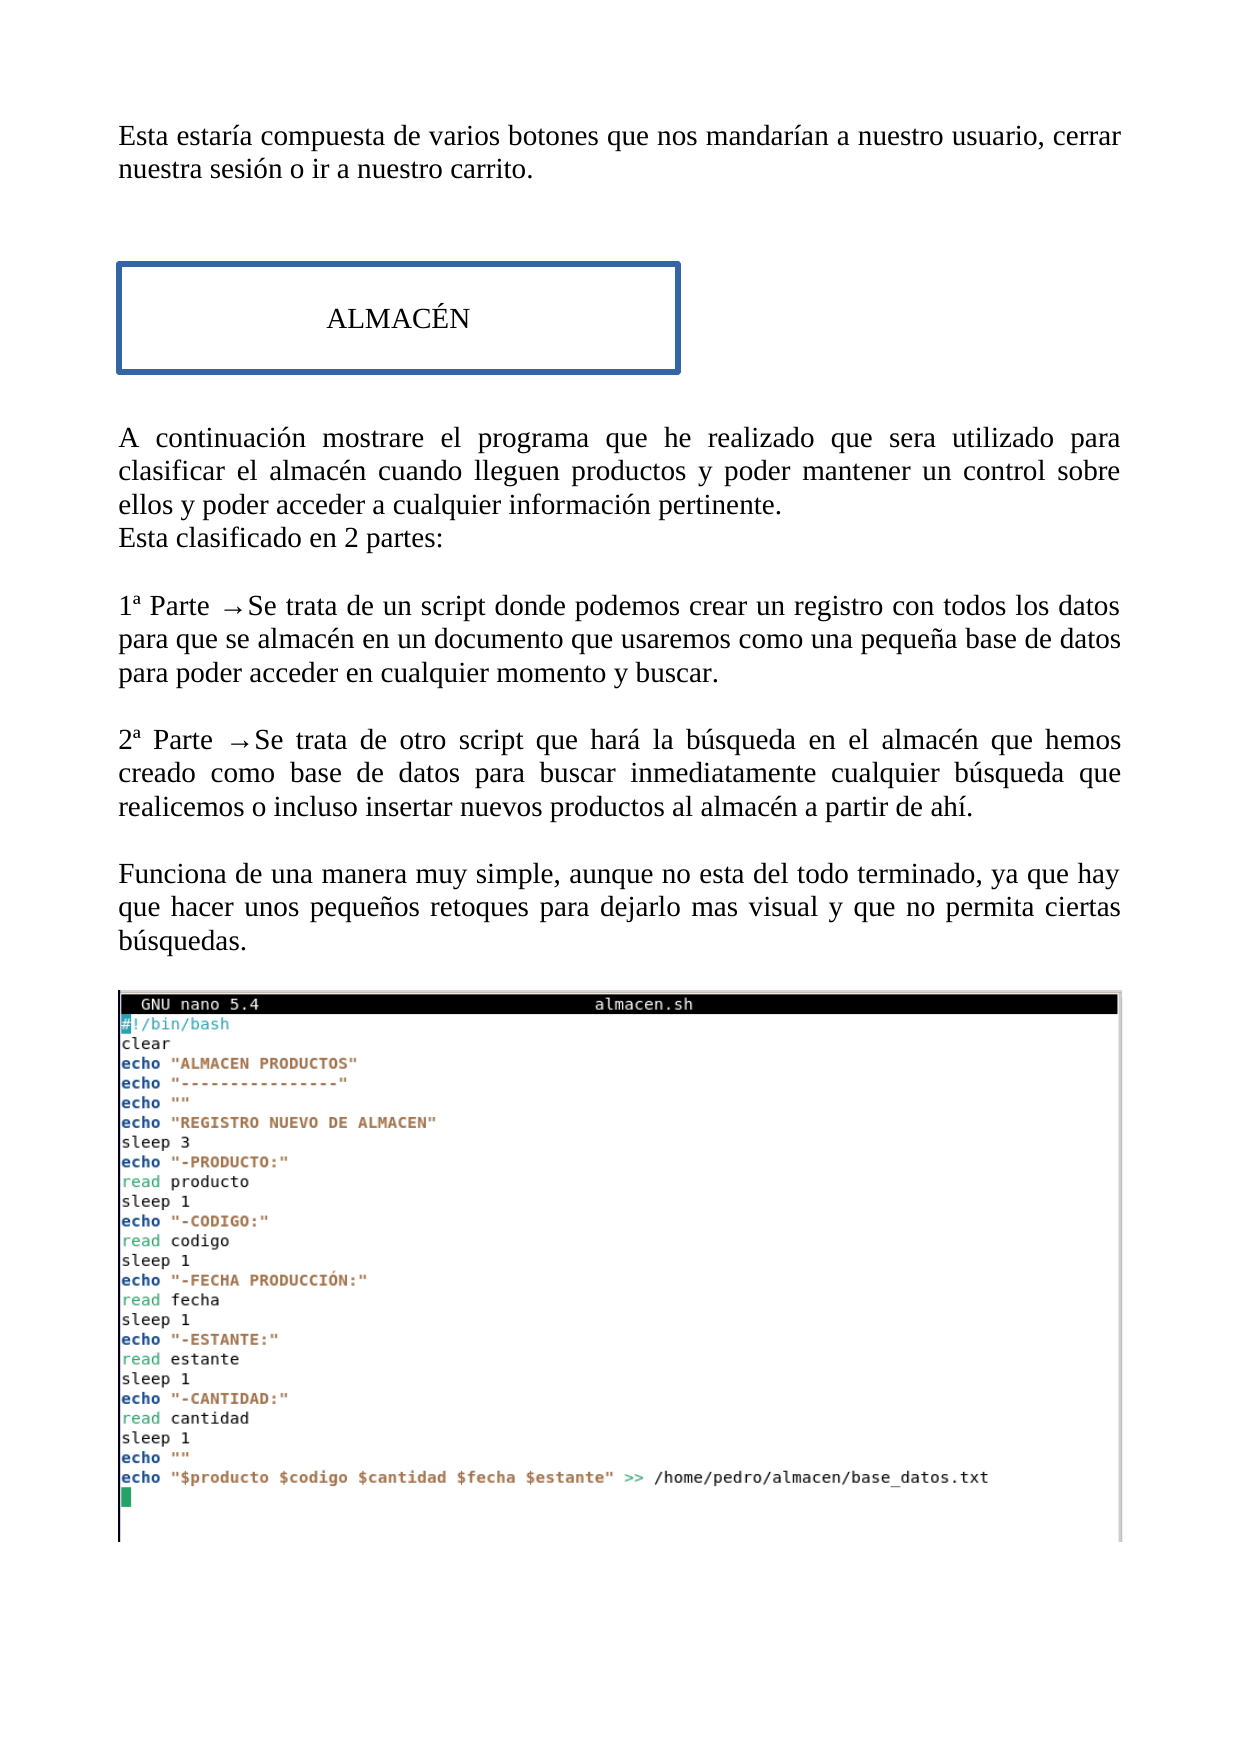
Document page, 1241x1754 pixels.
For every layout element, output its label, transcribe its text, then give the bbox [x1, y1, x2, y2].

text A continuación mostrare el programa que he realizado que sera utilizado para clasificar el almacén cuando lleguen productos y poder mantener un control sobre ellos y poder acceder a cualquier información pertinente. [118, 420, 1122, 521]
text Esta estaría compuesta de varios botones que nos mandarían a nuestro usuario, cerrar nuestra sesión o ir a nuestro carrito. [118, 118, 1122, 185]
text Funciona de una manera muy simple, aunque no esta del todo terminado, ya que hay que hacer unos pequeños retoques para dejarlo mas visual y que no permita ciertas búsquedas. [118, 856, 1122, 957]
picture [118, 990, 1123, 1542]
text Esta clasificado en 2 partes: [118, 521, 1122, 554]
text 1ª Parte →Se trata de un script donde podemos crear un registro con todos los datos para que se almacén en un documento que usaremos como una pequeña base de datos para poder acceder en cualquier momento y buscar. [118, 588, 1122, 688]
text 2ª Parte →Se trata de otro script que hará la búsqueda en el almacén que hemos creado como base de datos para buscar inmediatamente cualquier búsqueda que realicemos o incluso insertar nuevos productos al almacén a partir de ahí. [118, 722, 1122, 822]
